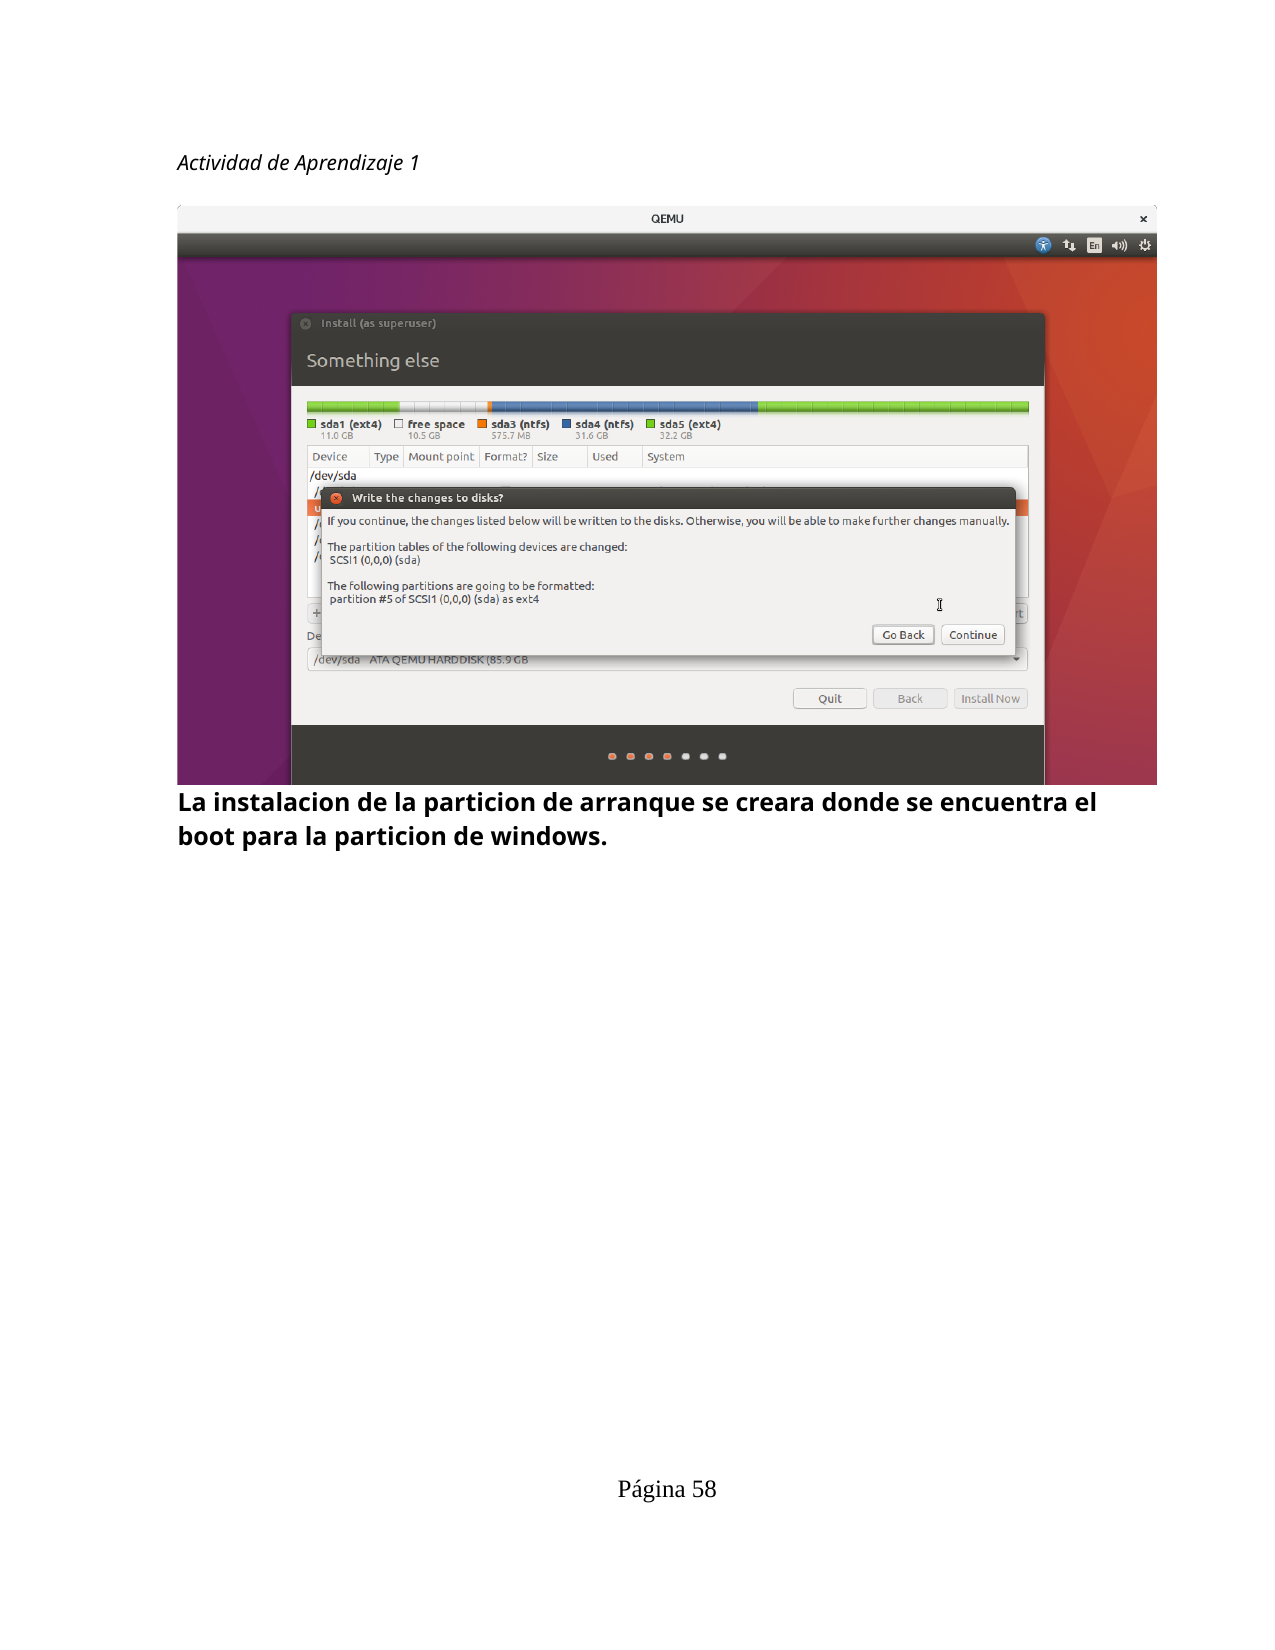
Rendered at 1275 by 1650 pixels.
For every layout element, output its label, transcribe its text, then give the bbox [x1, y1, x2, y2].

picture [177, 205, 1157, 785]
text La instalacion de la particion de arranque se creara donde se encuentra el boot para la particion de windows. [177, 785, 1157, 853]
